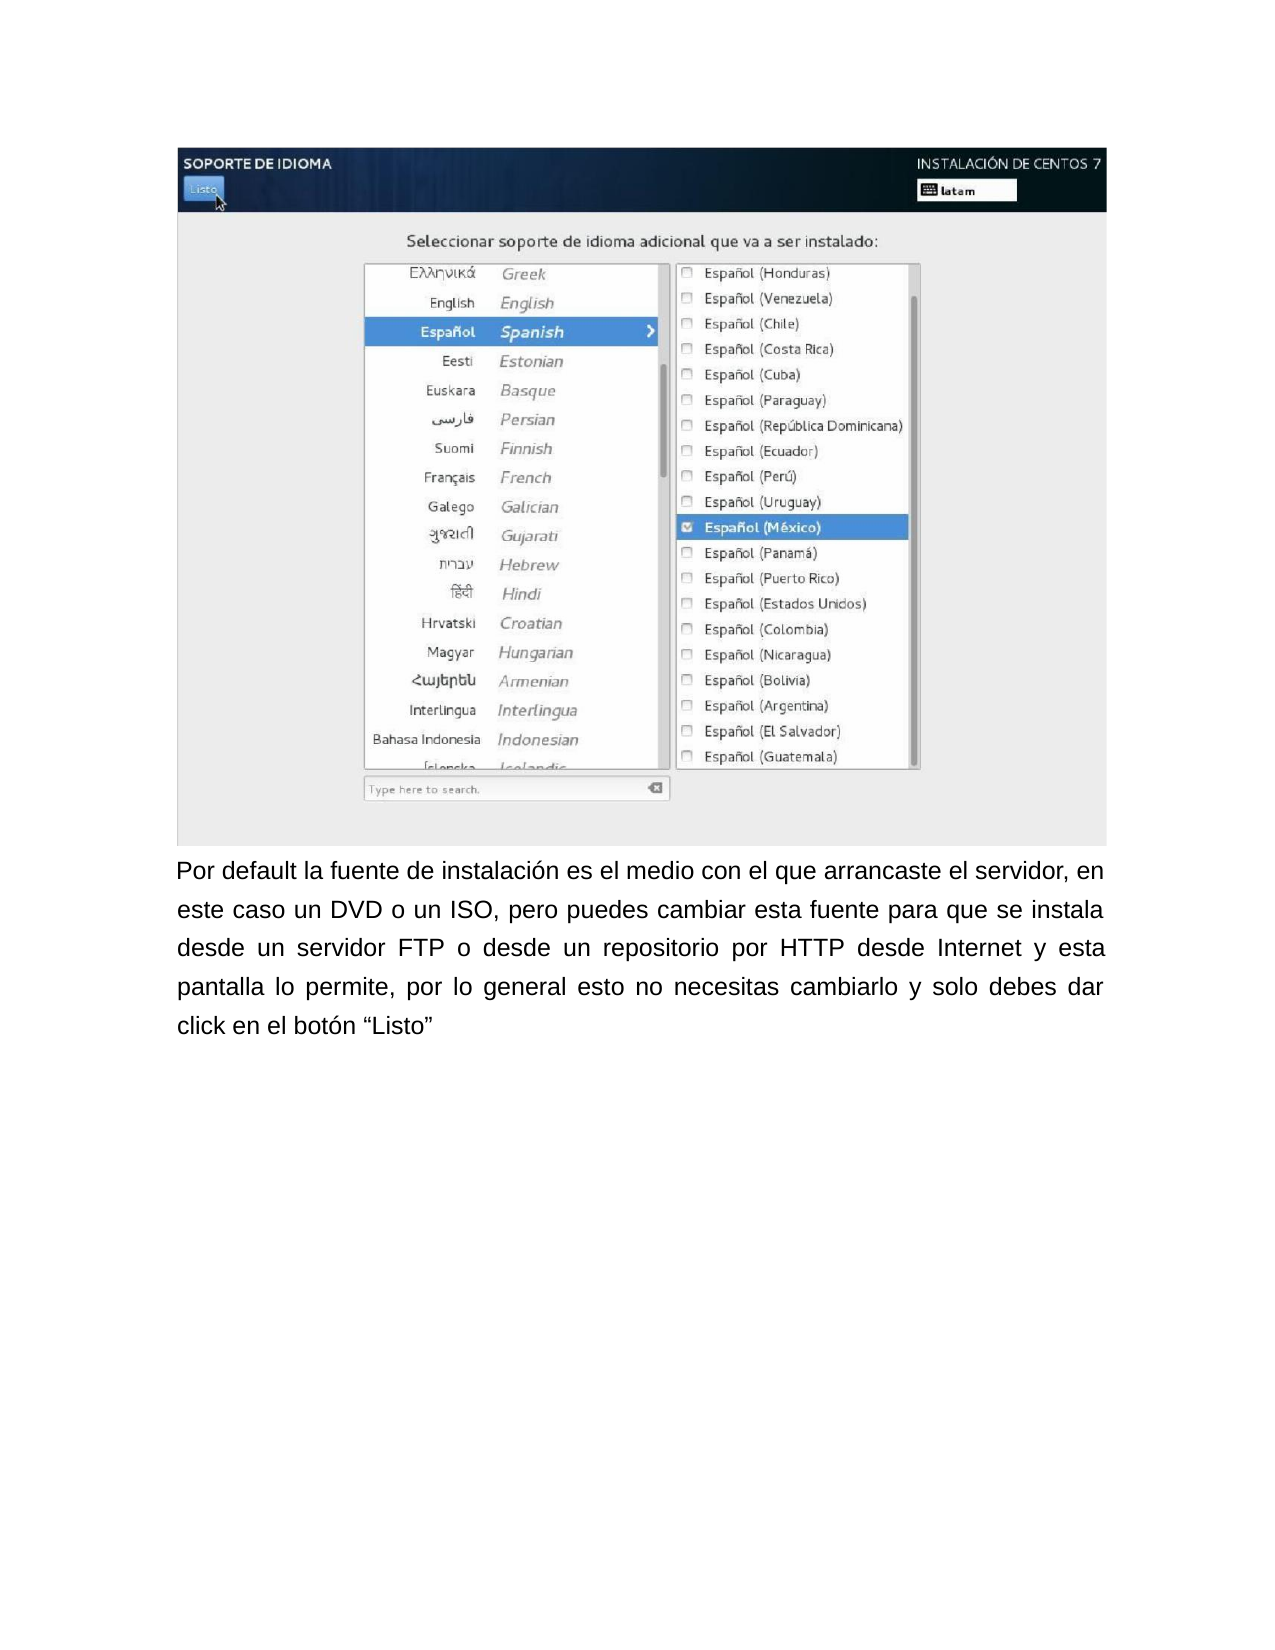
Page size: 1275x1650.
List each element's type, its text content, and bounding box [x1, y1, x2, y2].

picture [177, 147, 1107, 846]
text Por default la fuente de instalación es el medio con el que arrancaste el servidor, en este caso un DVD o un ISO, pero puedes cambiar esta fuente para que se instala desde un servidor FTP o desde un repositorio por HTTP desde Internet y esta pantalla lo permite, por lo general esto no necesitas cambiarlo y solo debes dar click en el botón “Listo” [176, 856, 1106, 1040]
